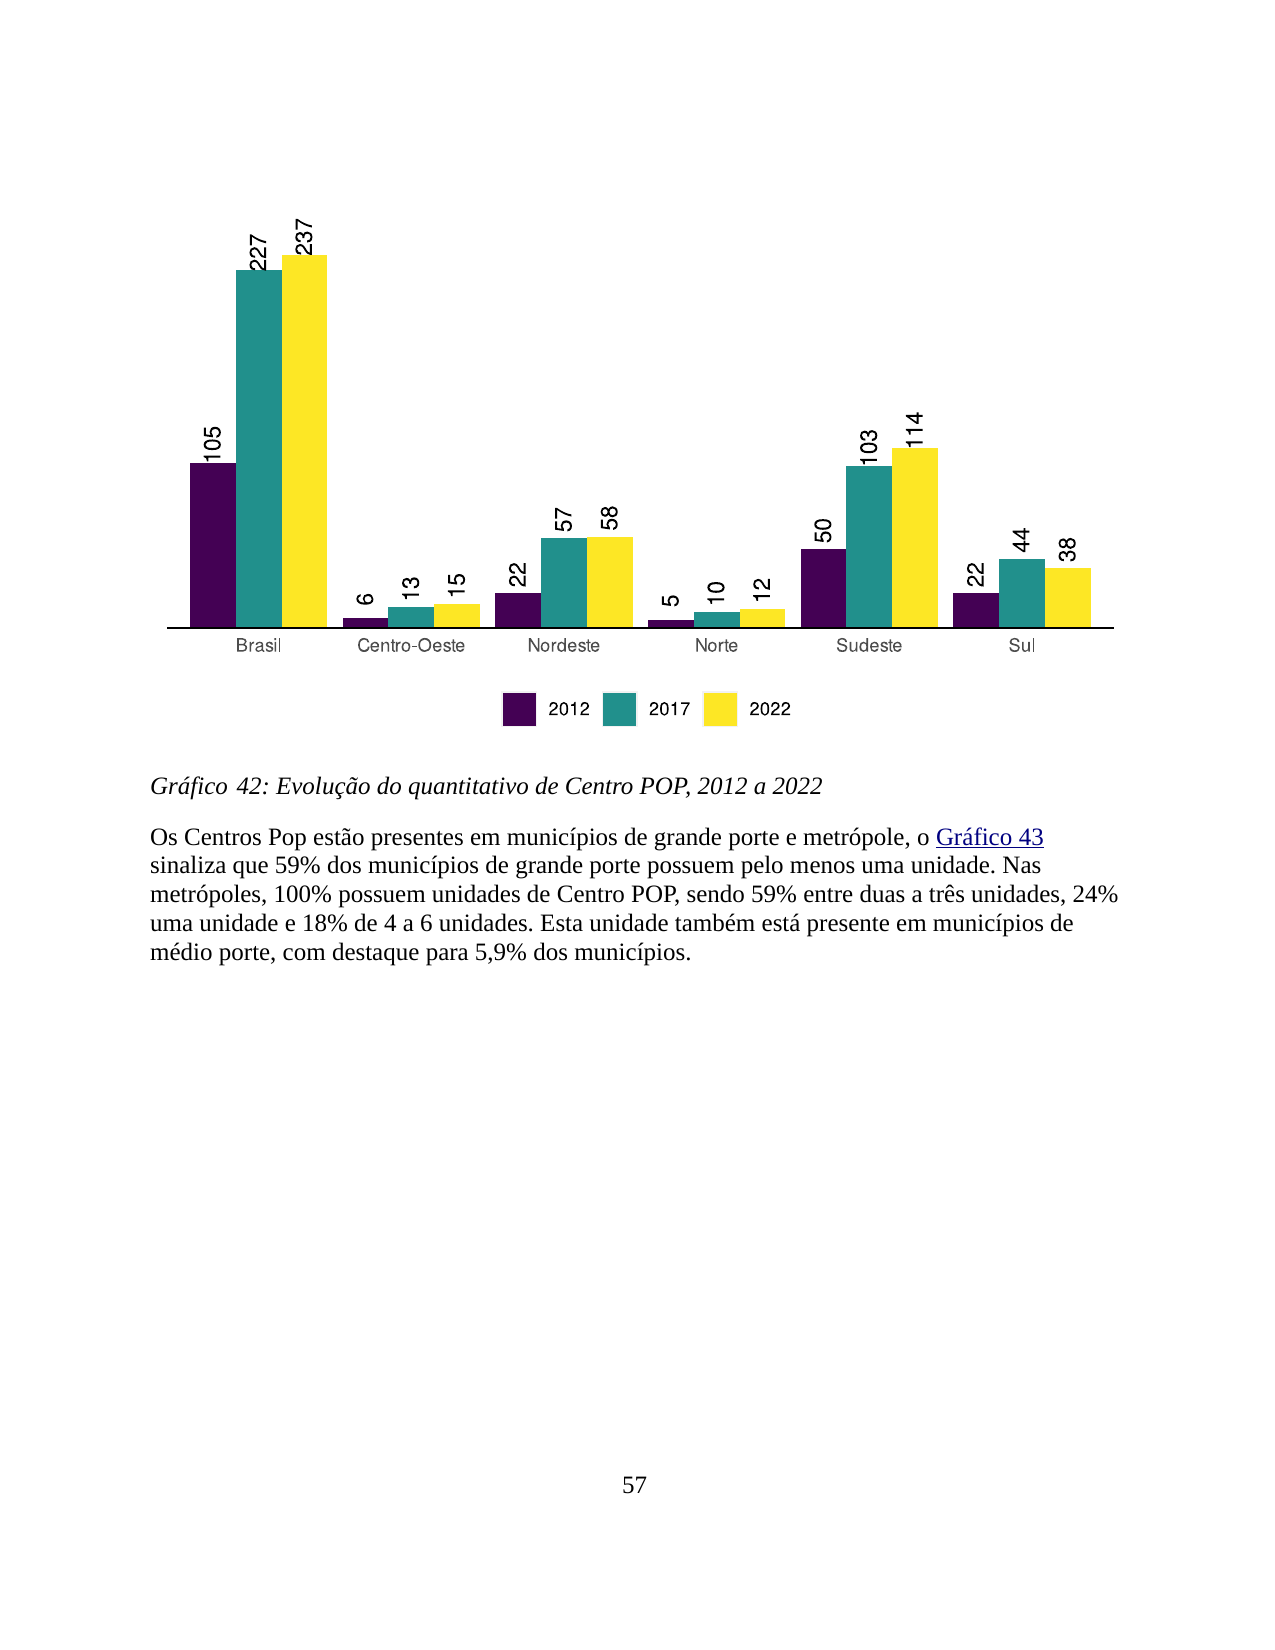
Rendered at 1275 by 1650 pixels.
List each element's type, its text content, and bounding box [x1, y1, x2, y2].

table_header Gráfico 42: Evolução do quantitativo de Centro POP, 2012 a 2022 [150, 751, 1125, 813]
text Os Centros Pop estão presentes em municípios de grande porte e metrópole, o Gráfico 43 sinaliza que 59% dos municípios de grande porte possuem pelo menos uma unidade. Nas metrópoles, 100% possuem unidades de Centro POP, sendo 59% entre duas a três unidades, 24% uma unidade e 18% de 4 a 6 unidades. Esta unidade também está presente em municípios de médio porte, com destaque para 5,9% dos municípios. [150, 822, 1125, 965]
